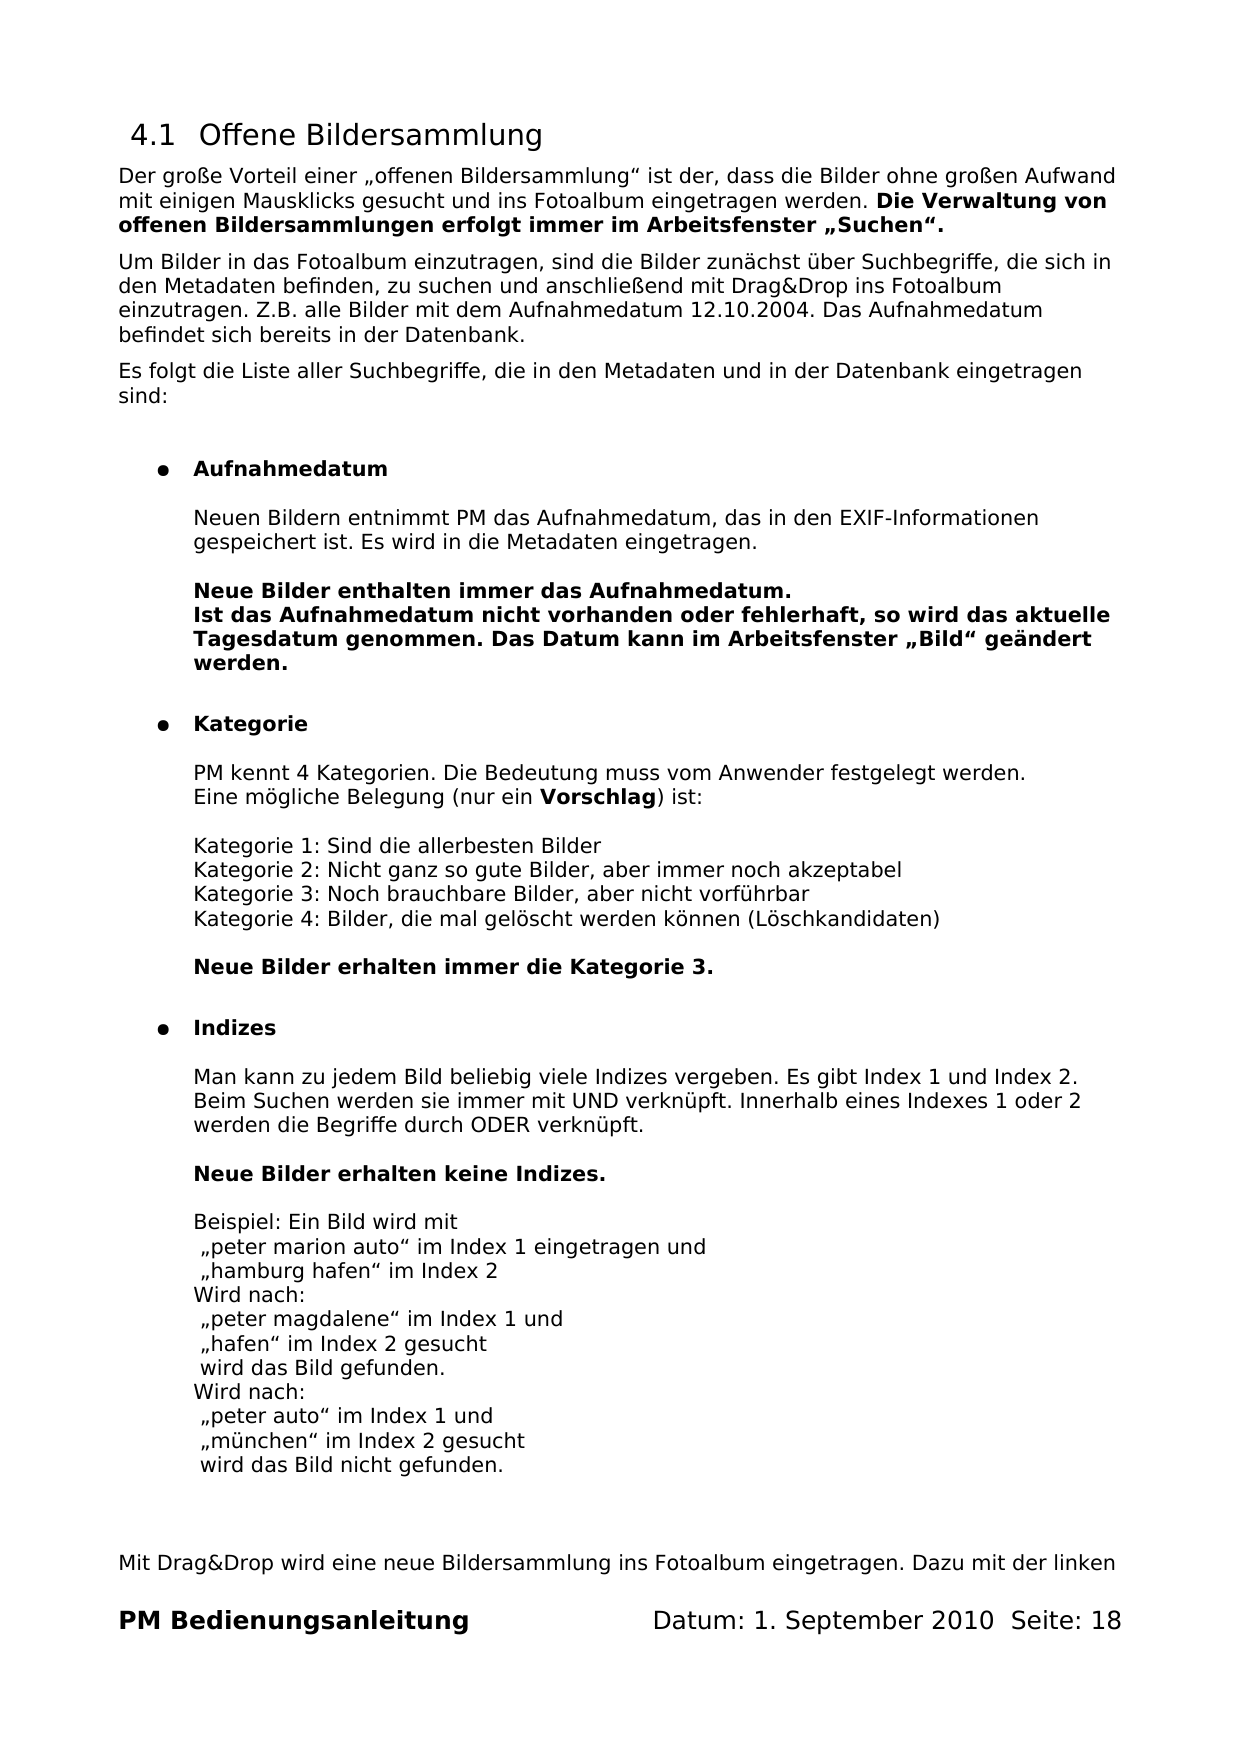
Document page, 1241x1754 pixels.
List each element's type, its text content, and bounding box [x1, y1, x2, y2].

text Um Bilder in das Fotoalbum einzutragen, sind die Bilder zunächst über Suchbegriffe, die sich in den Metadaten befinden, zu suchen und anschließend mit Drag&Drop ins Fotoalbum einzutragen. Z.B. alle Bilder mit dem Aufnahmedatum 12.10.2004. Das Aufnahmedatum befindet sich bereits in der Datenbank. [118, 250, 1122, 347]
subtitle Offene Bildersammlung [130, 118, 1122, 152]
list Aufnahmedatum Neuen Bildern entnimmt PM das Aufnahmedatum, das in den EXIF-Informationen gespeichert ist. Es wird in die Metadaten eingetragen. Neue Bilder enthalten immer das Aufnahmedatum. Ist das Aufnahmedatum nicht vorhanden oder fehlerhaft, so wird das aktuelle Tagesdatum genommen. Das Datum kann im Arbeitsfenster „Bild“ geändert werden. [156, 457, 1122, 700]
text Der große Vorteil einer „offenen Bildersammlung“ ist der, dass die Bilder ohne großen Aufwand mit einigen Mausklicks gesucht und ins Fotoalbum eingetragen werden. Die Verwaltung von offenen Bildersammlungen erfolgt immer im Arbeitsfenster „Suchen“. [118, 164, 1122, 237]
text Mit Drag&Drop wird eine neue Bildersammlung ins Fotoalbum eingetragen. Dazu mit der linken [118, 1551, 1122, 1575]
list Kategorie PM kennt 4 Kategorien. Die Bedeutung muss vom Anwender festgelegt werden. Eine mögliche Belegung (nur ein Vorschlag) ist: Kategorie 1: Sind die allerbesten Bilder Kategorie 2: Nicht ganz so gute Bilder, aber immer noch akzeptabel Kategorie 3: Noch brauchbare Bilder, aber nicht vorführbar Kategorie 4: Bilder, die mal gelöscht werden können (Löschkandidaten) Neue Bilder erhalten immer die Kategorie 3. [156, 712, 1122, 1004]
text Es folgt die Liste aller Suchbegriffe, die in den Metadaten und in der Datenbank eingetragen sind: [118, 359, 1122, 408]
list Indizes Man kann zu jedem Bild beliebig viele Indizes vergeben. Es gibt Index 1 und Index 2. Beim Suchen werden sie immer mit UND verknüpft. Innerhalb eines Indexes 1 oder 2 werden die Begriffe durch ODER verknüpft. Neue Bilder erhalten keine Indizes. Beispiel: Ein Bild wird mit „peter marion auto“ im Index 1 eingetragen und „hamburg hafen“ im Index 2 Wird nach: „peter magdalene“ im Index 1 und „hafen“ im Index 2 gesucht wird das Bild gefunden. Wird nach: „peter auto“ im Index 1 und „münchen“ im Index 2 gesucht wird das Bild nicht gefunden. [156, 1016, 1122, 1502]
